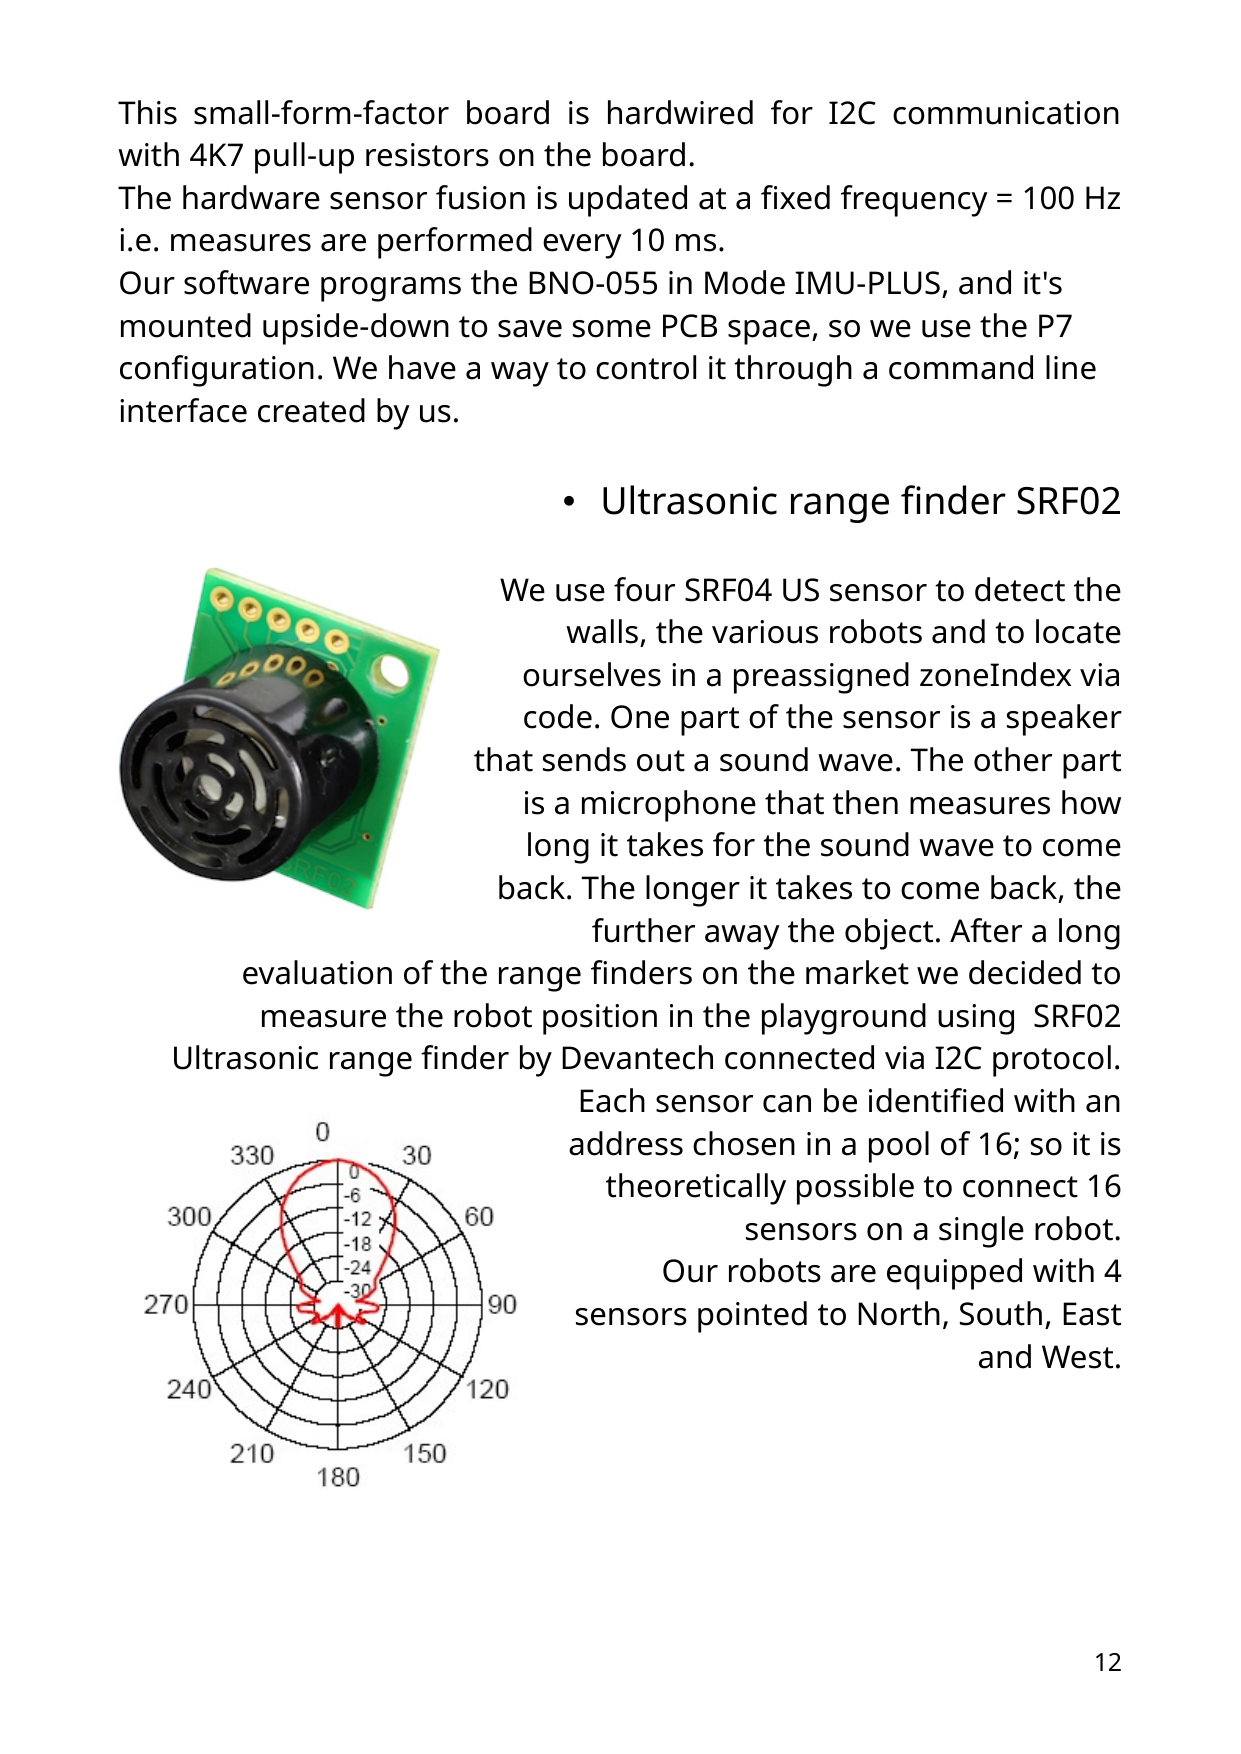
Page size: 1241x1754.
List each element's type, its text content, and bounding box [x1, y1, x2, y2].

text We use four SRF04 US sensor to detect the walls, the various robots and to locate ourselves in a preassigned zoneIndex via code. One part of the sensor is a speaker that sends out a sound wave. The other part is a microphone that then measures how long it takes for the sound wave to come back. The longer it takes to come back, the further away the object. After a long evaluation of the range finders on the market we decided to measure the robot position in the playground using SRF02 Ultrasonic range finder by Devantech connected via I2C protocol. Each sensor can be identified with an address chosen in a pool of 16; so it is theoretically possible to connect 16 sensors on a single robot. [118, 568, 1122, 1249]
text This small-form-factor board is hardwired for I2C communication with 4K7 pull-up resistors on the board. [118, 91, 1122, 176]
list Ultrasonic range finder SRF02 [156, 474, 1122, 525]
text Our software programs the BNO-055 in Mode IMU-PLUS, and it's mounted upside-down to save some PCB space, so we use the P7 configuration. We have a way to control it through a command line interface created by us. [118, 261, 1122, 431]
text Our robots are equipped with 4 [544, 1249, 1122, 1292]
picture [118, 1089, 544, 1496]
picture [111, 567, 441, 911]
text The hardware sensor fusion is updated at a fixed frequency = 100 Hz i.e. measures are performed every 10 ms. [118, 176, 1122, 261]
text sensors pointed to North, South, East and West. [544, 1292, 1122, 1377]
